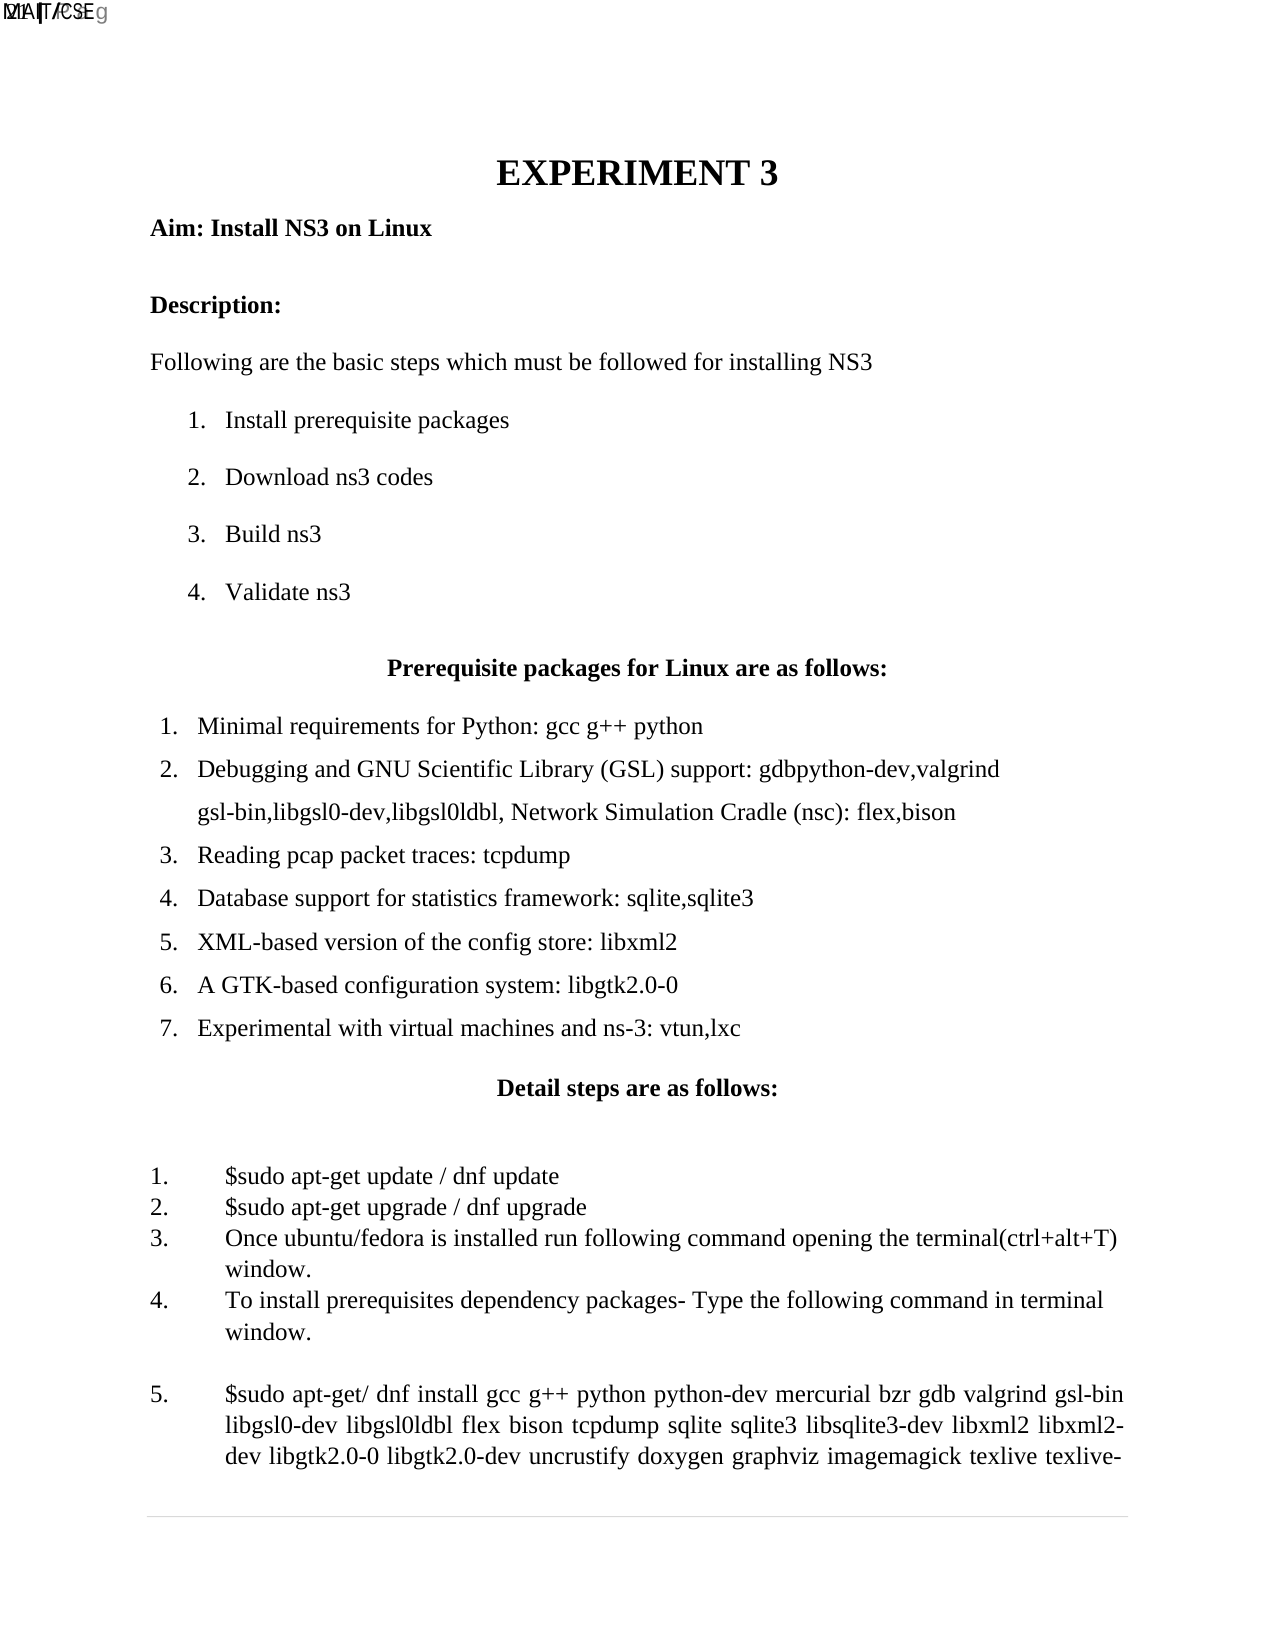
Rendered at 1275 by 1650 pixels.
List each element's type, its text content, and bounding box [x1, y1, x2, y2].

list Minimal requirements for Python: gcc g++ python [159, 711, 1212, 740]
list $sudo apt-get upgrade / dnf upgrade [150, 1192, 1212, 1221]
list To install prerequisites dependency packages- Type the following command in terminal window. [150, 1286, 1125, 1345]
list Build ns3 [187, 519, 1212, 548]
list XML-based version of the config store: libxml2 [159, 927, 1212, 956]
text Description: [150, 290, 1212, 318]
list Database support for statistics framework: sqlite,sqlite3 [159, 883, 1212, 912]
text EXPERIMENT 3 [348, 150, 927, 193]
subtitle Prerequisite packages for Linux are as follows: [348, 653, 927, 682]
list Install prerequisite packages [187, 405, 1212, 433]
subtitle Detail steps are as follows: [348, 1073, 927, 1102]
subtitle Aim: Install NS3 on Linux [150, 213, 1212, 242]
list Validate ns3 [187, 577, 1212, 606]
text Following are the basic steps which must be followed for installing NS3 [150, 347, 1212, 376]
list Reading pcap packet traces: tcpdump [159, 841, 1212, 869]
list $sudo apt-get update / dnf update [150, 1161, 1212, 1190]
list A GTK-based configuration system: libgtk2.0-0 [159, 970, 1212, 998]
list $sudo apt-get/ dnf install gcc g++ python python-dev mercurial bzr gdb valgrind gsl-bin libgsl0-dev libgsl0ldbl flex bison tcpdump sqlite sqlite3 libsqlite3-dev libxml2 libxml2- dev libgtk2.0-0 libgtk2.0-dev uncrustify doxygen graphviz imagemagick texlive texlive- [150, 1379, 1126, 1469]
list Experimental with virtual machines and ns-3: vtun,lxc [159, 1013, 1212, 1042]
list Download ns3 codes [187, 462, 1212, 491]
list Once ubuntu/fedora is installed run following command opening the terminal(ctrl+alt+T) window. [150, 1223, 1126, 1283]
list Debugging and GNU Scientific Library (GSL) support: gdbpython-dev,valgrind gsl-bin,libgsl0-dev,libgsl0ldbl, Network Simulation Cradle (nsc): flex,bison [159, 754, 1000, 826]
